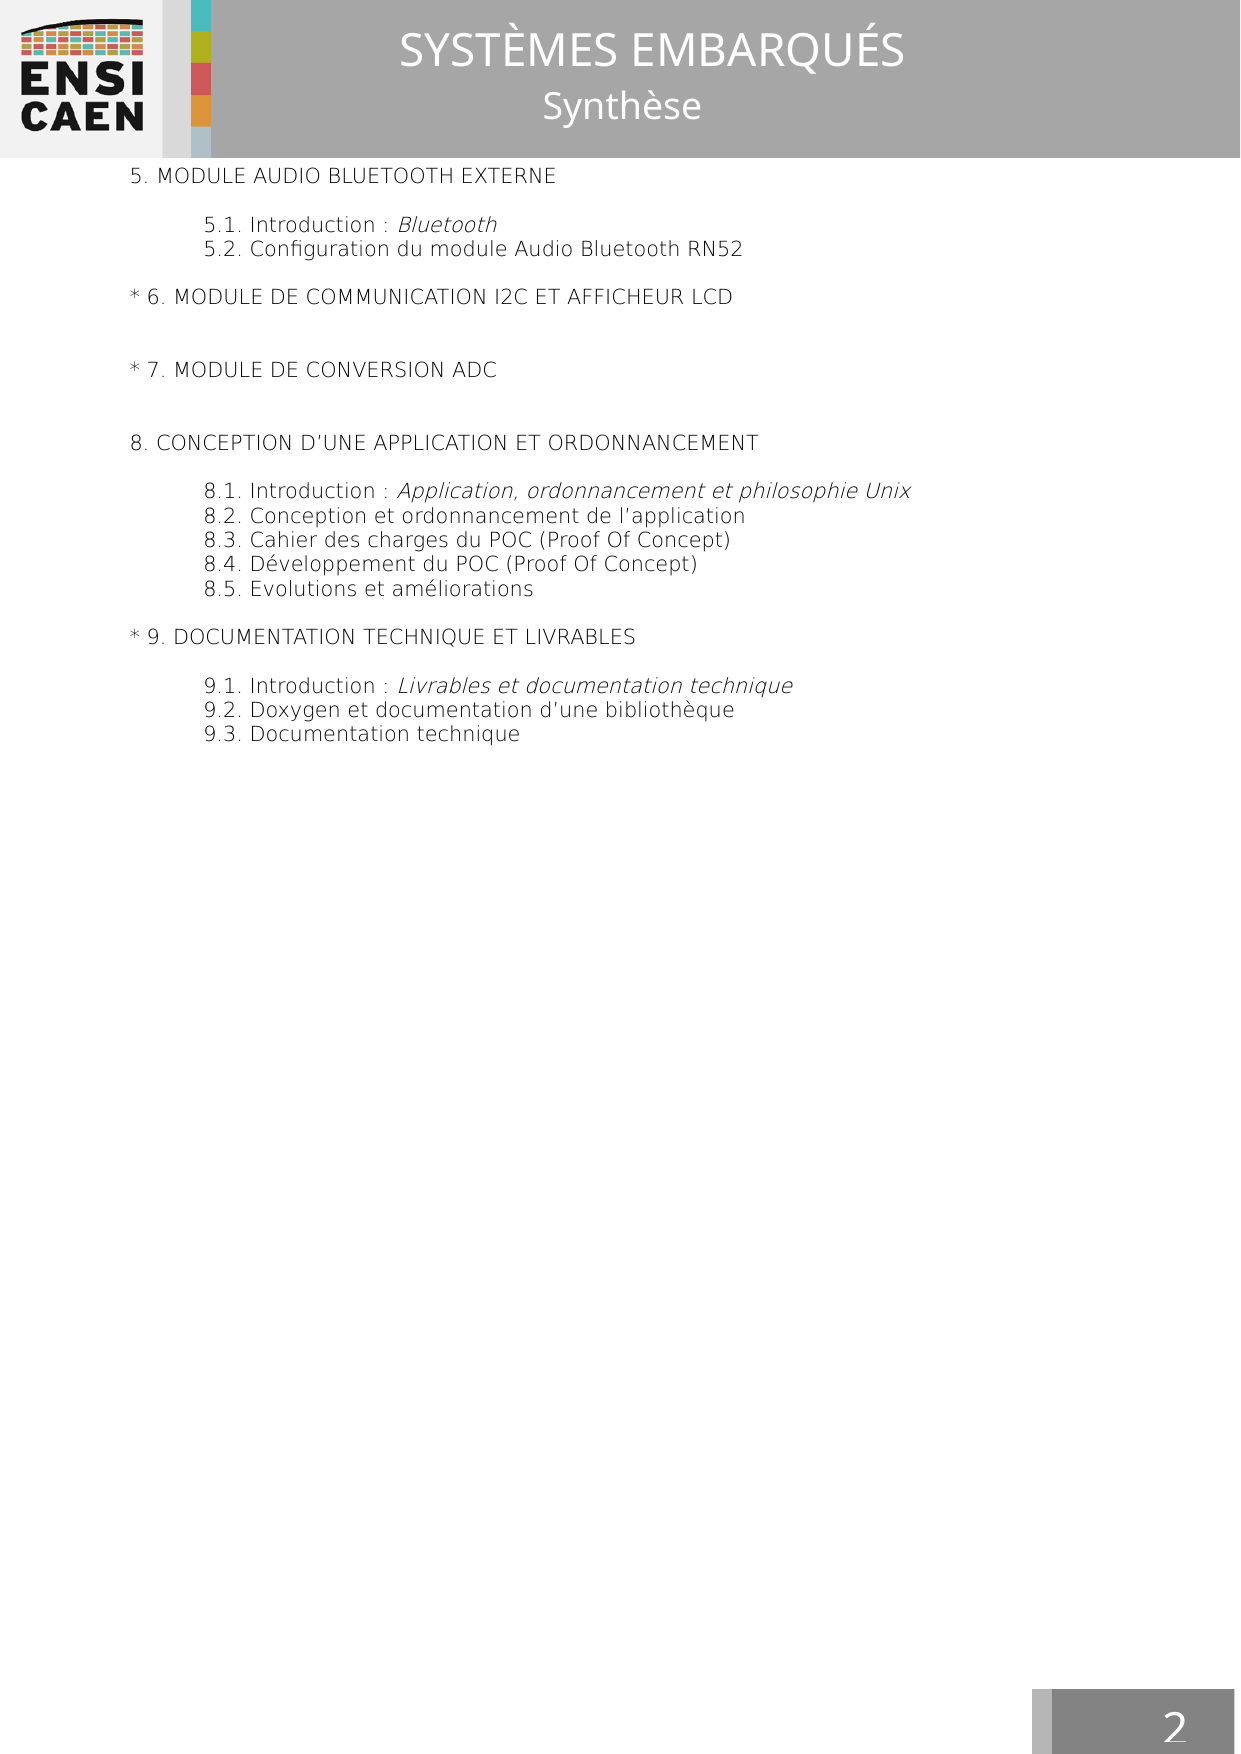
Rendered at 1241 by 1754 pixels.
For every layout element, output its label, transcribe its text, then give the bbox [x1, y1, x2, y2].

text 8.1. Introduction : Application, ordonnancement et philosophie Unix [129, 479, 1189, 504]
list 5.1. Introduction : Bluetooth [166, 213, 1189, 237]
list * 6. MODULE DE COMMUNICATION I2C ET AFFICHEUR LCD [129, 285, 1189, 310]
text 9.3. Documentation technique [129, 722, 1189, 747]
list 5. MODULE AUDIO BLUETOOTH EXTERNE [129, 164, 1189, 188]
text 9.1. Introduction : Livrables et documentation technique [129, 674, 1189, 698]
list 5.2. Configuration du module Audio Bluetooth RN52 [166, 237, 1189, 261]
list * 7. MODULE DE CONVERSION ADC [129, 358, 1189, 382]
list * 9. DOCUMENTATION TECHNIQUE ET LIVRABLES [129, 625, 1189, 649]
text 9.2. Doxygen et documentation d’une bibliothèque [129, 698, 1189, 722]
text 8.5. Evolutions et améliorations [129, 577, 1189, 601]
picture [1032, 1689, 1235, 1754]
picture [0, 0, 1241, 158]
text 8.3. Cahier des charges du POC (Proof Of Concept) [129, 528, 1189, 552]
text 8.4. Développement du POC (Proof Of Concept) [129, 552, 1189, 577]
list 8. CONCEPTION D’UNE APPLICATION ET ORDONNANCEMENT [129, 431, 1189, 455]
text 8.2. Conception et ordonnancement de l’application [129, 504, 1189, 528]
